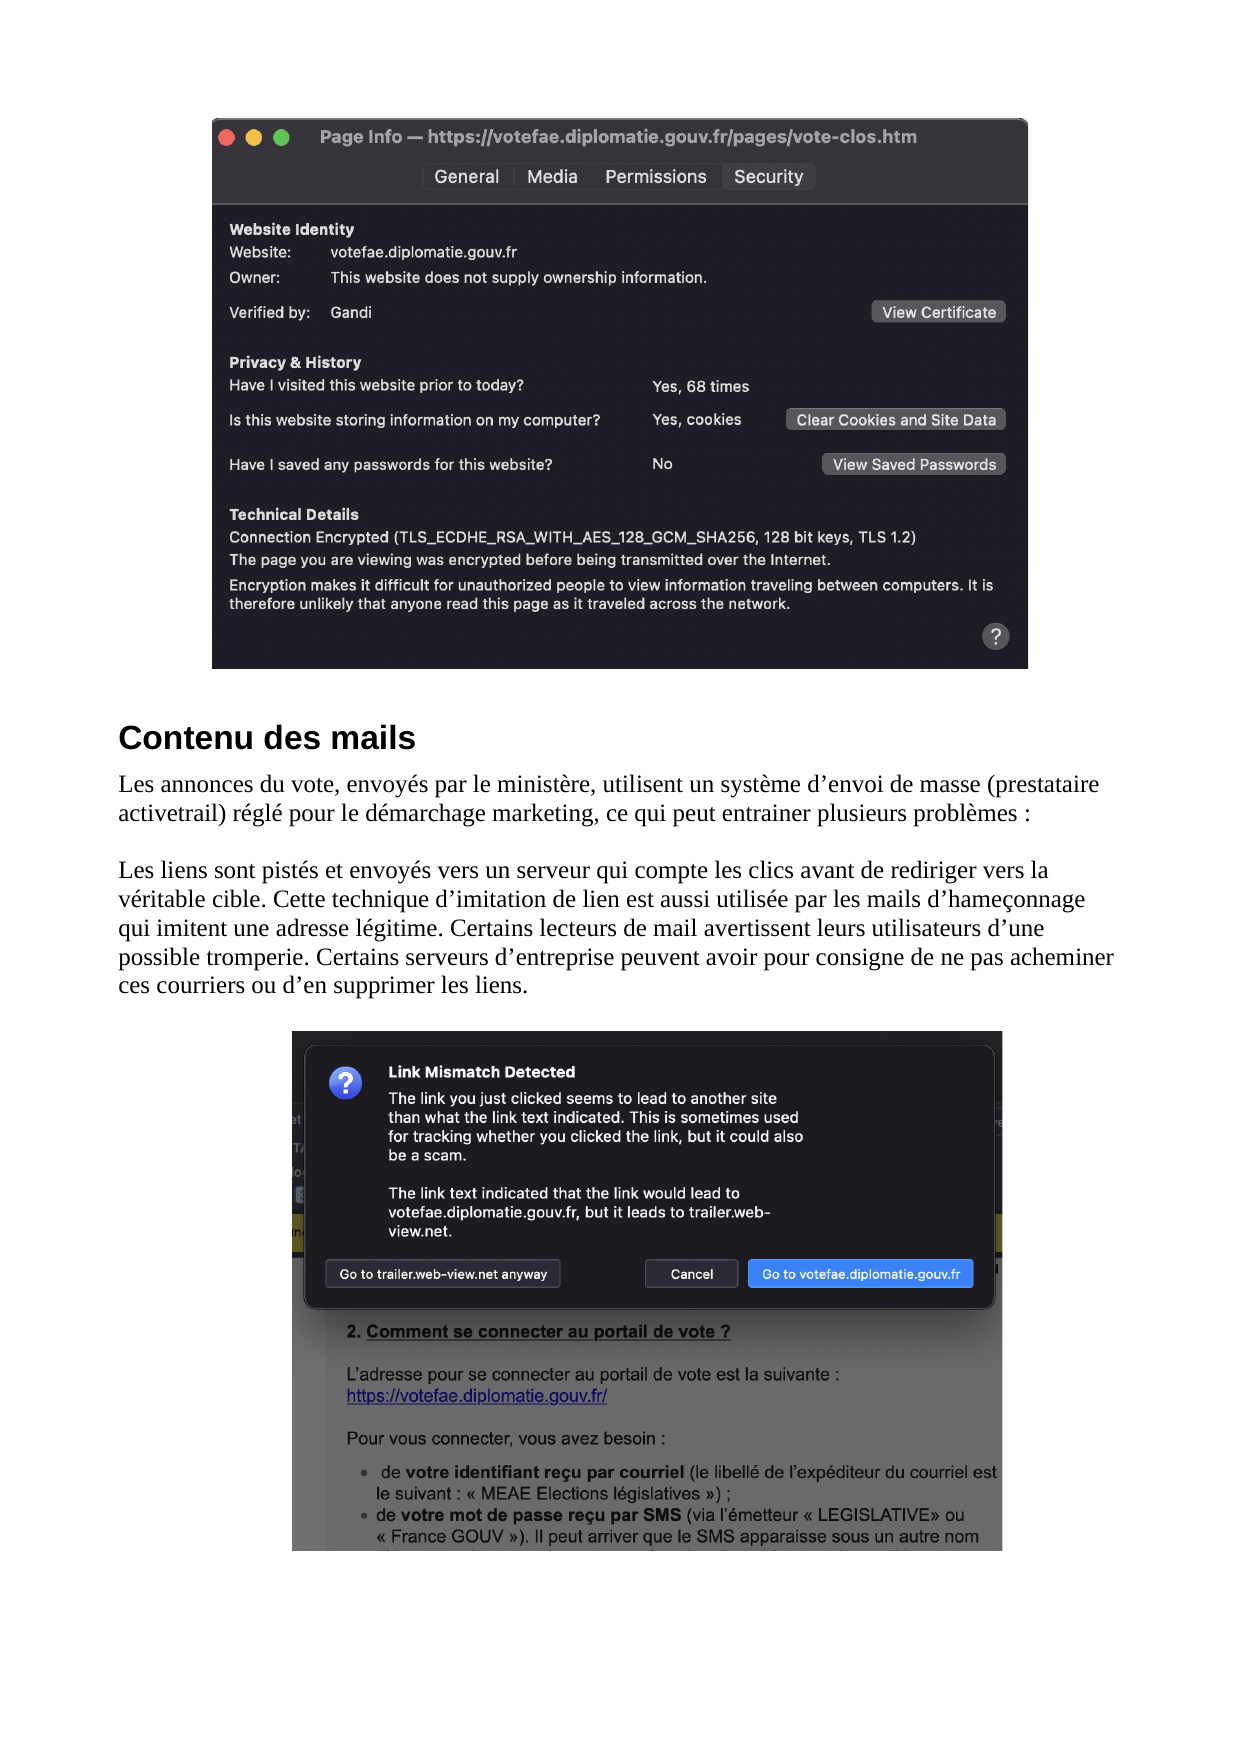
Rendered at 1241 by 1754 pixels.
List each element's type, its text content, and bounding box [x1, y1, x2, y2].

picture [292, 1031, 1003, 1551]
text Les liens sont pistés et envoyés vers un serveur qui compte les clics avant de rediriger vers la véritable cible. Cette technique d’imitation de lien est aussi utilisée par les mails d’hameçonnage qui imitent une adresse légitime. Certains lecteurs de mail avertissent leurs utilisateurs d’une possible tromperie. Certains serveurs d’entreprise peuvent avoir pour consigne de ne pas acheminer ces courriers ou d’en supprimer les liens. [118, 856, 1122, 999]
text Les annonces du vote, envoyés par le ministère, utilisent un système d’envoi de masse (prestataire activetrail) réglé pour le démarchage marketing, ce qui peut entrainer plusieurs problèmes : [118, 769, 1122, 827]
picture [212, 118, 1029, 669]
subtitle Contenu des mails [118, 718, 1122, 757]
